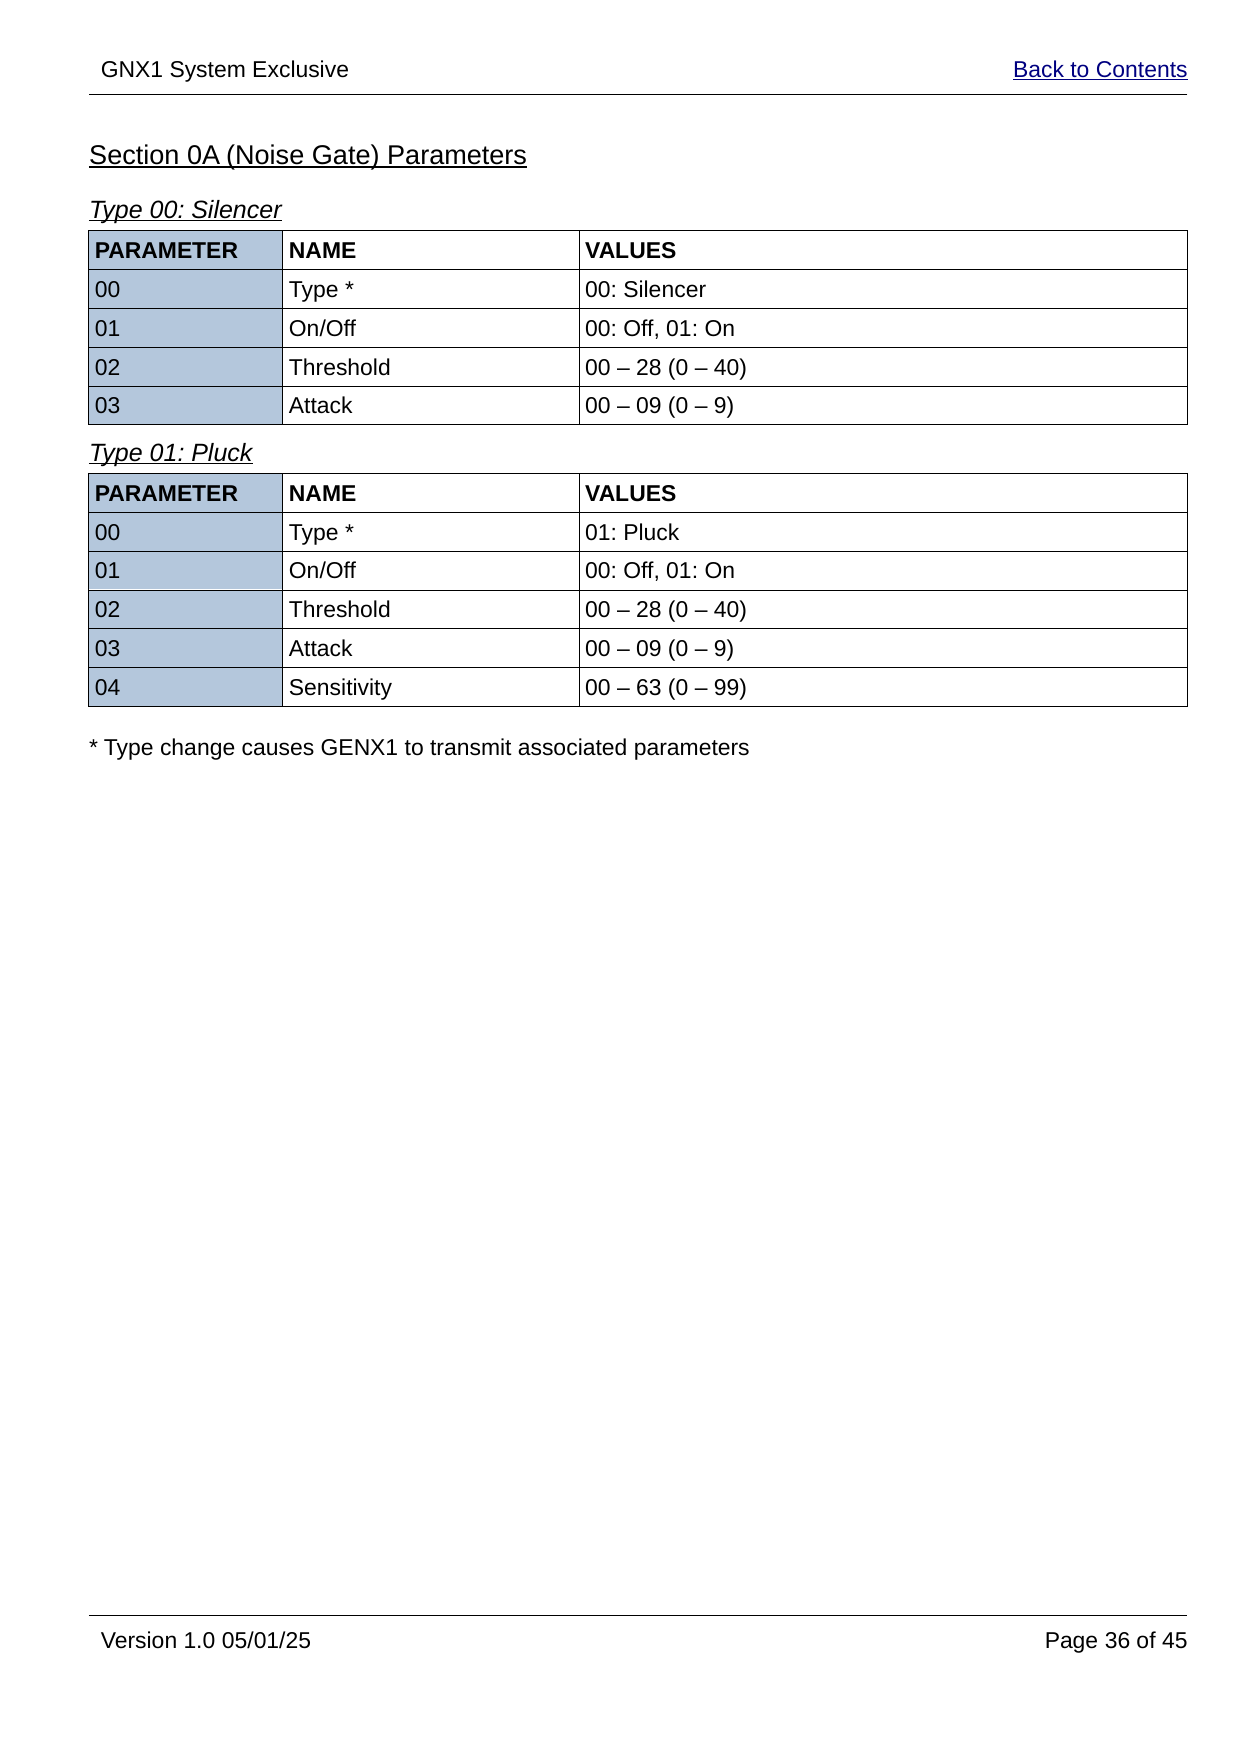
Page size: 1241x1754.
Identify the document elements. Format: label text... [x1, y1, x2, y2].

table_cell 00 – 09 (0 – 9) [580, 629, 1187, 667]
table_cell On/Off [283, 552, 579, 589]
table_cell Type * [283, 513, 579, 551]
table_cell 00 – 28 (0 – 40) [580, 348, 1187, 386]
table_cell 01: Pluck [580, 513, 1187, 551]
table_cell 02 [89, 348, 282, 386]
table_cell 04 [89, 668, 282, 706]
table_cell Type * [283, 270, 579, 308]
table_header NAME [283, 474, 579, 512]
subtitle Section 0A (Noise Gate) Parameters [89, 139, 1187, 170]
table_cell 00 [89, 513, 282, 551]
table_header VALUES [580, 474, 1187, 512]
table_header PARAMETER [89, 231, 282, 269]
table_cell 02 [89, 591, 282, 628]
table_cell Threshold [283, 348, 579, 386]
table_cell 00: Silencer [580, 270, 1187, 308]
table_cell Threshold [283, 591, 579, 628]
table_cell 00 – 28 (0 – 40) [580, 591, 1187, 628]
table_cell 00: Off, 01: On [580, 552, 1187, 589]
table_cell Attack [283, 387, 579, 424]
table_header VALUES [580, 231, 1187, 269]
table_cell Sensitivity [283, 668, 579, 706]
table_cell 00 – 63 (0 – 99) [580, 668, 1187, 706]
table_cell 00: Off, 01: On [580, 309, 1187, 347]
text * Type change causes GENX1 to transmit associated parameters [89, 733, 1187, 760]
table_cell 01 [89, 552, 282, 589]
table_header PARAMETER [89, 474, 282, 512]
table_header NAME [283, 231, 579, 269]
table_cell Attack [283, 629, 579, 667]
table_cell On/Off [283, 309, 579, 347]
subtitle Type 00: Silencer [89, 195, 1187, 224]
table_cell 03 [89, 387, 282, 424]
table_cell 03 [89, 629, 282, 667]
table_cell 00 – 09 (0 – 9) [580, 387, 1187, 424]
table_cell 01 [89, 309, 282, 347]
table_cell 00 [89, 270, 282, 308]
subtitle Type 01: Pluck [89, 438, 1187, 467]
